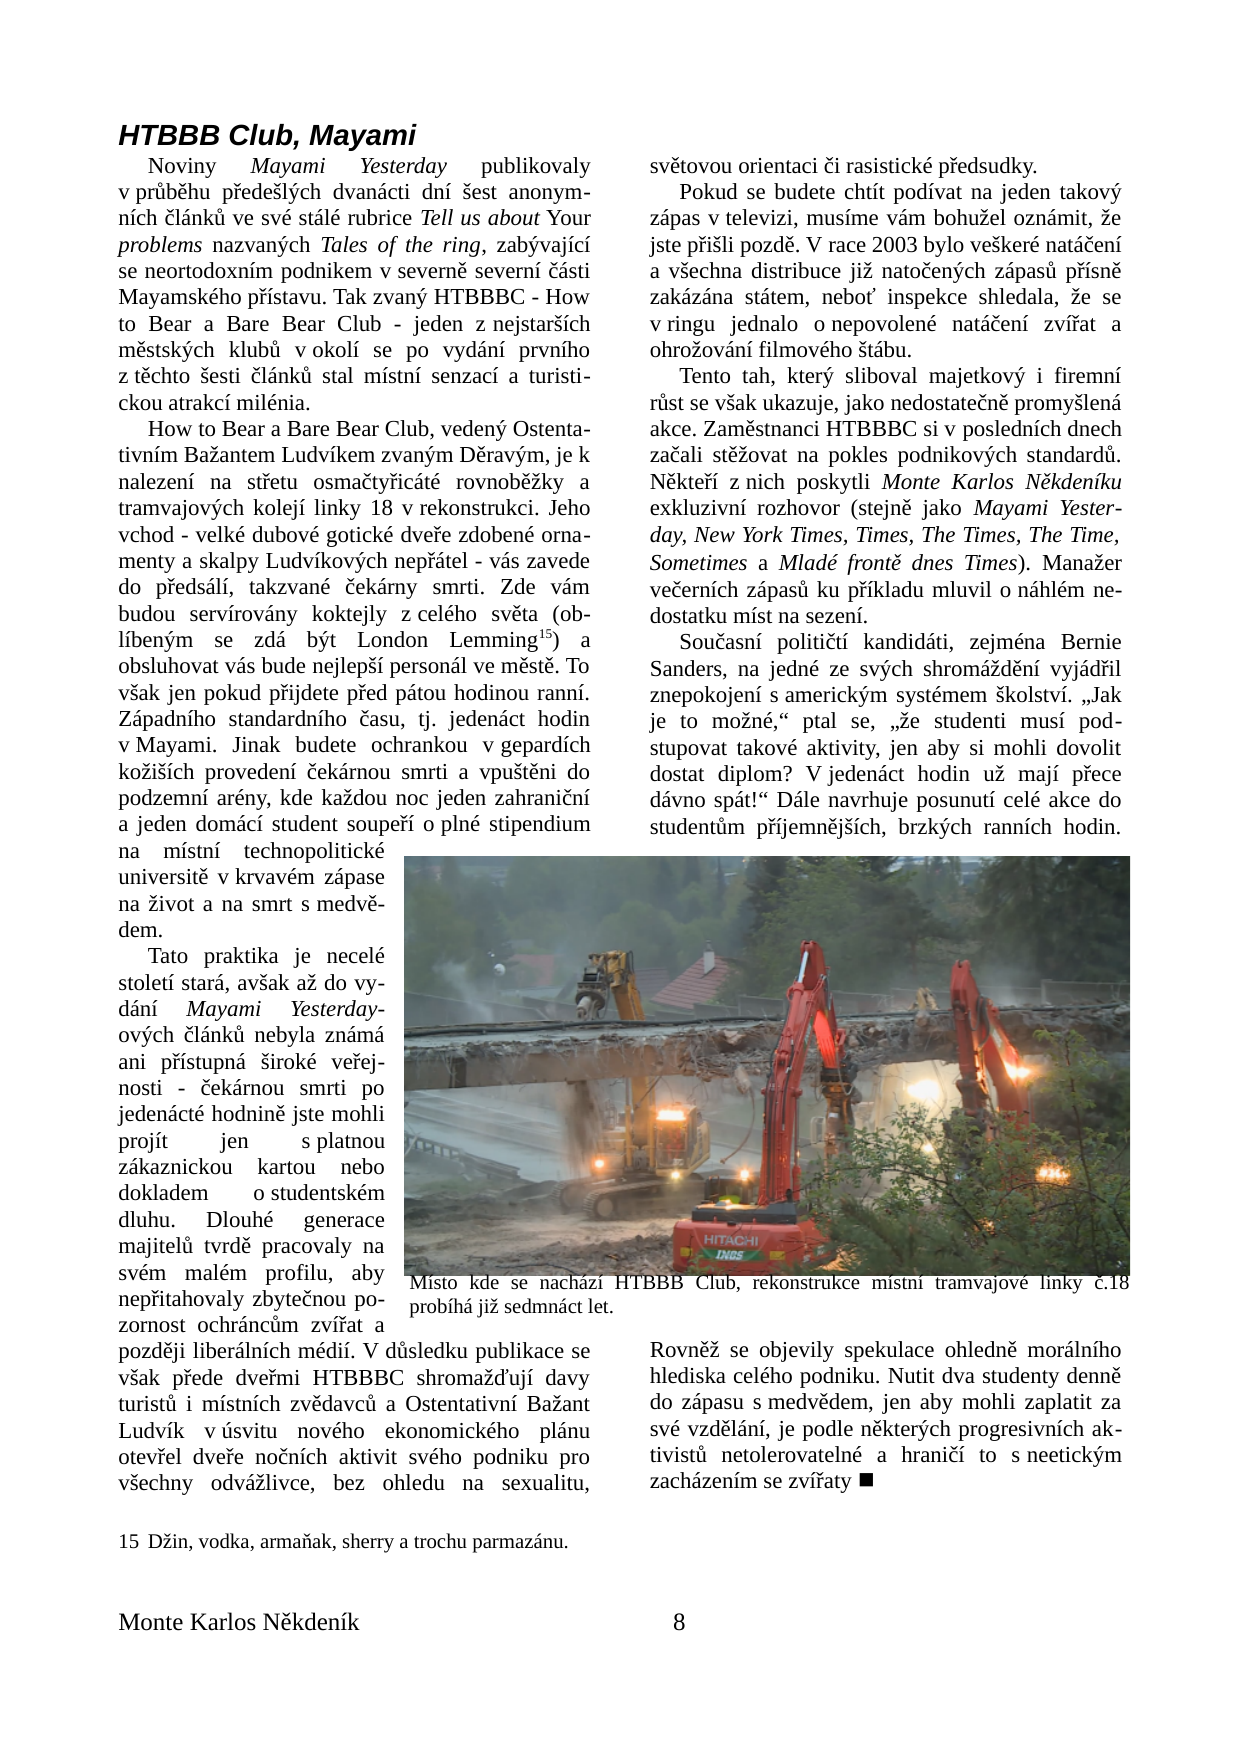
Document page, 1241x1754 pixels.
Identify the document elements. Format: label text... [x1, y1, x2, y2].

text Tato praktika je necelé století stará, avšak až do vy­dání Mayami Yesterday-ových článků nebyla známá ani přístupná široké veřej­nosti - čekárnou smrti po jedenácté hodnině jste mohli projít jen s platnou zákaznickou kartou nebo dokladem o studentském dluhu. Dlouhé generace majitelů tvrdě pracovaly na svém malém profilu, aby nepřitahovaly zbytečnou po­zornost ochráncům zvířat a později liberálních médií. V důsledku publikace se však přede dveřmi HTBBBC shromažďují davy turistů i místních zvědavců a Ostentativní Bažant Ludvík v úsvitu nového ekonomického plánu otevřel dveře nočních aktivit svého podniku pro všechny odvážlivce, bez ohledu na sexualitu, světovou orientaci či rasistické předsudky. [118, 942, 591, 1496]
text Džin, vodka, armaňak, sherry a trochu parmazánu. [118, 1529, 591, 1578]
text Současní političtí kandidáti, zejména Bernie Sanders, na jedné ze svých shromáždění vyjádřil znepokojení s americkým systémem školství. „Jak je to možné,“ ptal se, „že studenti musí pod­stupovat takové aktivity, jen aby si mohli dovolit dostat diplom? V jedenáct hodin už mají přece dávno spát!“ Dále navrhuje posunutí celé akce do studentům příjemnějších, brzkých ranních hodin. Rovněž se objevily spekulace ohledně morálního hlediska celého podniku. Nutit dva studenty denně do zápasu s medvědem, jen aby mohli zaplatit za své vzdělání, je podle některých progresivních ak­tivistů netolerovatelné a hraničí to s neetickým zacházením se zvířaty  [649, 628, 1122, 856]
text Tento tah, který sliboval majetkový i firemní růst se však ukazuje, jako nedostatečně promyšlená akce. Zaměstnanci HTBBBC si v posledních dnech začali stěžovat na pokles podnikových standardů. Někteří z nich poskytli Monte Karlos Někdeníku exkluzivní rozhovor (stejně jako Mayami Yester­day, New York Times, Times, The Times, The Time, Sometimes a Mladé frontě dnes Times). Manažer večerních zápasů ku příkladu mluvil o náhlém ne­dostatku míst na sezení. [649, 362, 1122, 628]
text Noviny Mayami Yesterday publikovaly v průběhu předešlých dvanácti dní šest anonym­ních článků ve své stálé rubrice Tell us about Your problems nazvaných Tales of the ring, zabývající se neortodoxním podnikem v severně severní části Mayamského přístavu. Tak zvaný HTBBBC - How to Bear a Bare Bear Club - jeden z nejstarších městských klubů v okolí se po vydání prvního z těchto šesti článků stal místní senzací a turisti­ckou atrakcí milénia. [118, 152, 591, 415]
text Současní političtí kandidáti, zejména Bernie Sanders, na jedné ze svých shromáždění vyjádřil znepokojení s americkým systémem školství. „Jak je to možné,“ ptal se, „že studenti musí pod­stupovat takové aktivity, jen aby si mohli dovolit dostat diplom? V jedenáct hodin už mají přece dávno spát!“ Dále navrhuje posunutí celé akce do studentům příjemnějších, brzkých ranních hodin. Rovněž se objevily spekulace ohledně morálního hlediska celého podniku. Nutit dva studenty denně do zápasu s medvědem, jen aby mohli zaplatit za své vzdělání, je podle některých progresivních ak­tivistů netolerovatelné a hraničí to s neetickým zacházením se zvířaty  [649, 1276, 1122, 1494]
text Pokud se budete chtít podívat na jeden takový zápas v televizi, musíme vám bohužel oznámit, že jste přišli pozdě. V race 2003 bylo veškeré natáčení a všechna distribuce již natočených zápasů přísně zakázána státem, neboť inspekce shledala, že se v ringu jednalo o nepovolené natáčení zvířat a ohrožování filmového štábu. [649, 178, 1122, 362]
subtitle HTBBB Club, Mayami [118, 118, 1122, 152]
picture [407, 856, 1131, 1276]
text How to Bear a Bare Bear Club, vedený Ostenta­tivním Bažantem Ludvíkem zvaným Děravým, je k nalezení na střetu osmačtyřicáté rovnoběžky a tramvajových kolejí linky 18 v rekonstrukci. Jeho vchod - velké dubové gotické dveře zdobené orna­menty a skalpy Ludvíkových nepřátel - vás zavede do předsálí, takzvané čekárny smrti. Zde vám budou servírovány koktejly z celého světa (ob­líbeným se zdá být London Lemming) a obsluhovat vás bude nejlepší personál ve městě. To však jen pokud přijdete před pátou hodinou ranní. Západního standardního času, tj. jedenáct hodin v Mayami. Jinak budete ochrankou v gepardích kožiších provedení čekárnou smrti a vpuštěni do podzemní arény, kde každou noc jeden zahraniční a jeden domácí student soupeří o plné stipendium na místní technopolitické universitě v krvavém zápase na život a na smrt s medvě­dem. [118, 415, 591, 942]
